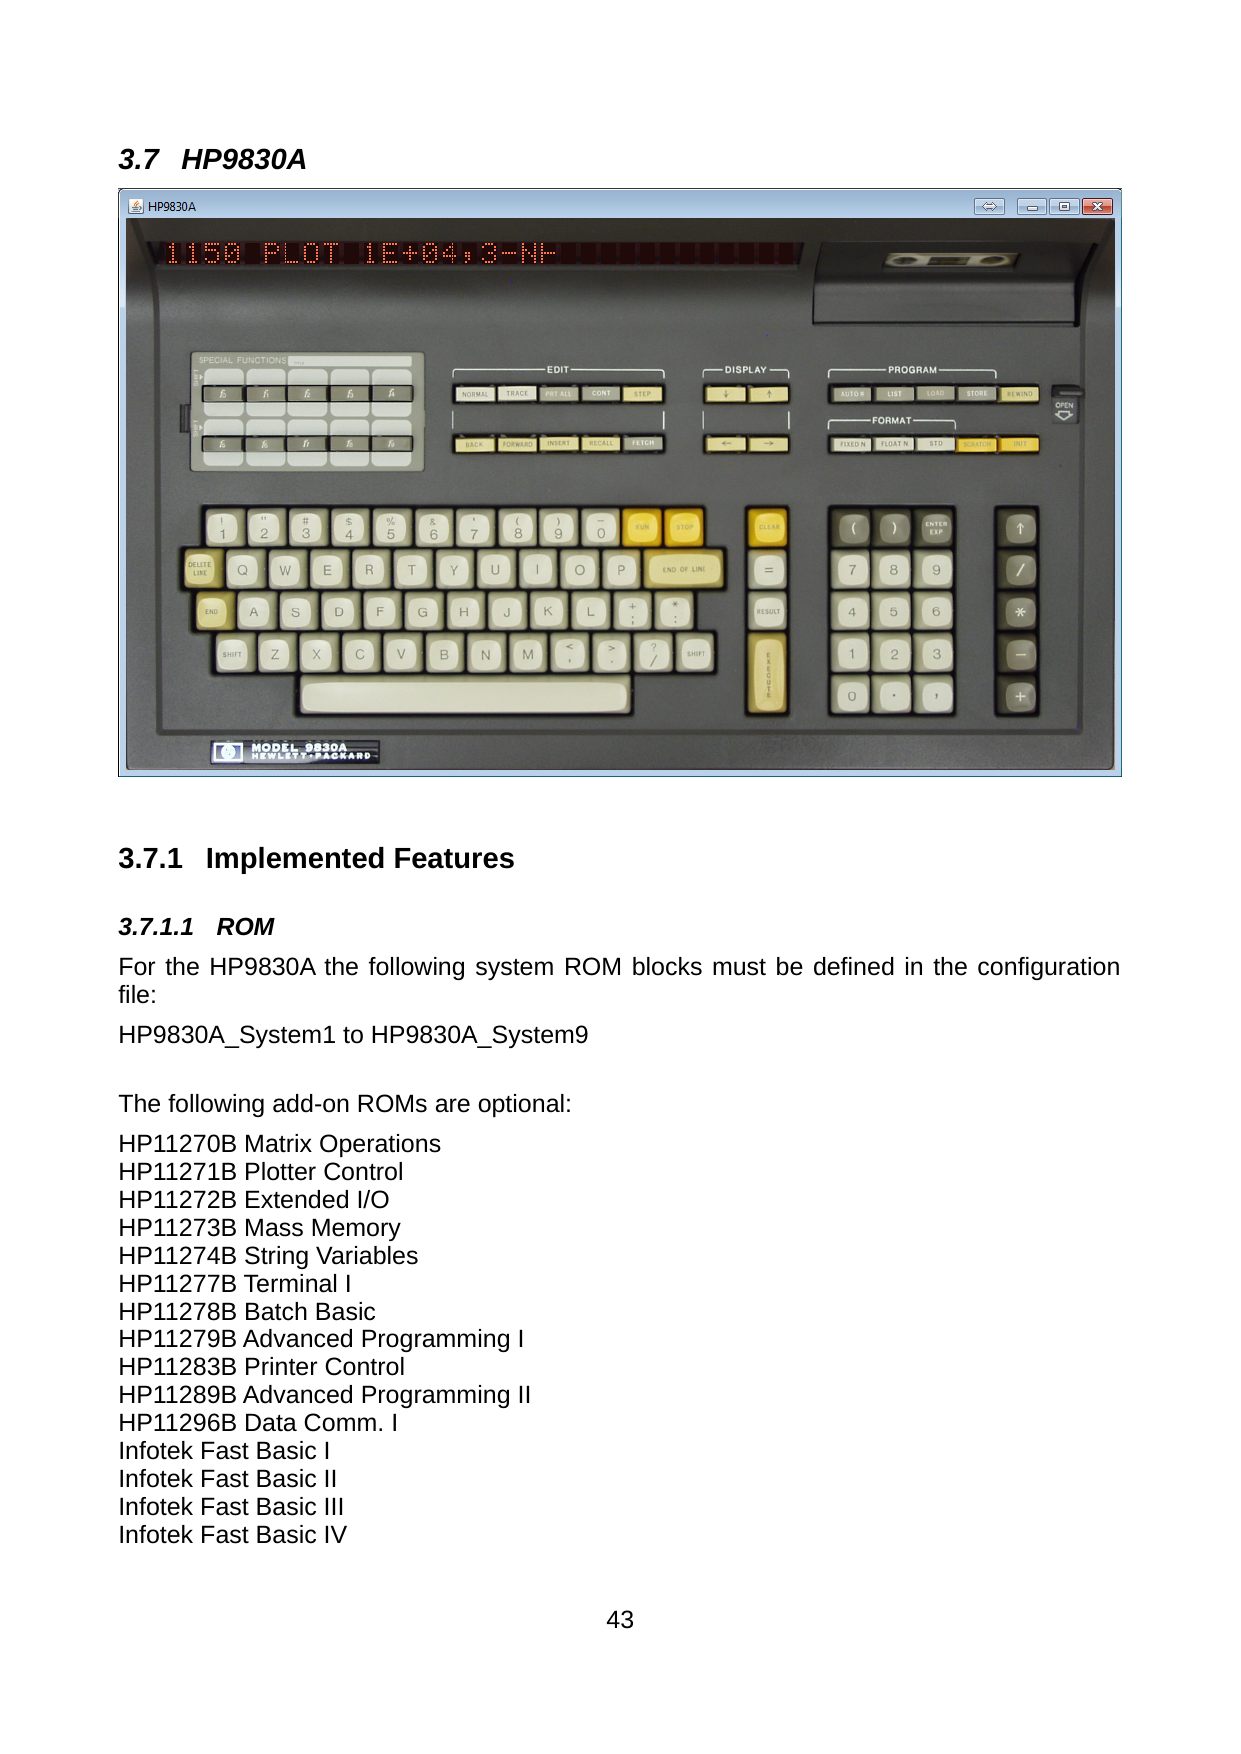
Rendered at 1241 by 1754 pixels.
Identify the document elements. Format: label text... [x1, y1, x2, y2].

subtitle HP9830A [118, 143, 1122, 176]
text Infotek Fast Basic I [118, 1437, 1122, 1465]
text Infotek Fast Basic III [118, 1493, 1122, 1521]
text HP11270B Matrix Operations [118, 1130, 1122, 1158]
picture [118, 188, 1122, 777]
text HP11289B Advanced Programming II [118, 1381, 1122, 1409]
text HP11273B Mass Memory [118, 1213, 1122, 1241]
text HP11272B Extended I/O [118, 1186, 1122, 1213]
text HP11271B Plotter Control [118, 1158, 1122, 1186]
text For the HP9830A the following system ROM blocks must be defined in the configuration file: [118, 953, 1122, 1008]
text HP11277B Terminal I [118, 1269, 1122, 1297]
text The following add-on ROMs are optional: [118, 1089, 1122, 1117]
text HP11274B String Variables [118, 1241, 1122, 1269]
text HP9830A_System1 to HP9830A_System9 [118, 1021, 1122, 1049]
text HP11296B Data Comm. I [118, 1409, 1122, 1437]
text HP11278B Batch Basic [118, 1297, 1122, 1325]
subtitle ROM [118, 912, 1122, 940]
text HP11283B Printer Control [118, 1353, 1122, 1381]
text HP11279B Advanced Programming I [118, 1325, 1122, 1353]
subtitle Implemented Features [118, 842, 1122, 875]
text Infotek Fast Basic II [118, 1465, 1122, 1493]
text Infotek Fast Basic IV [118, 1521, 1122, 1548]
